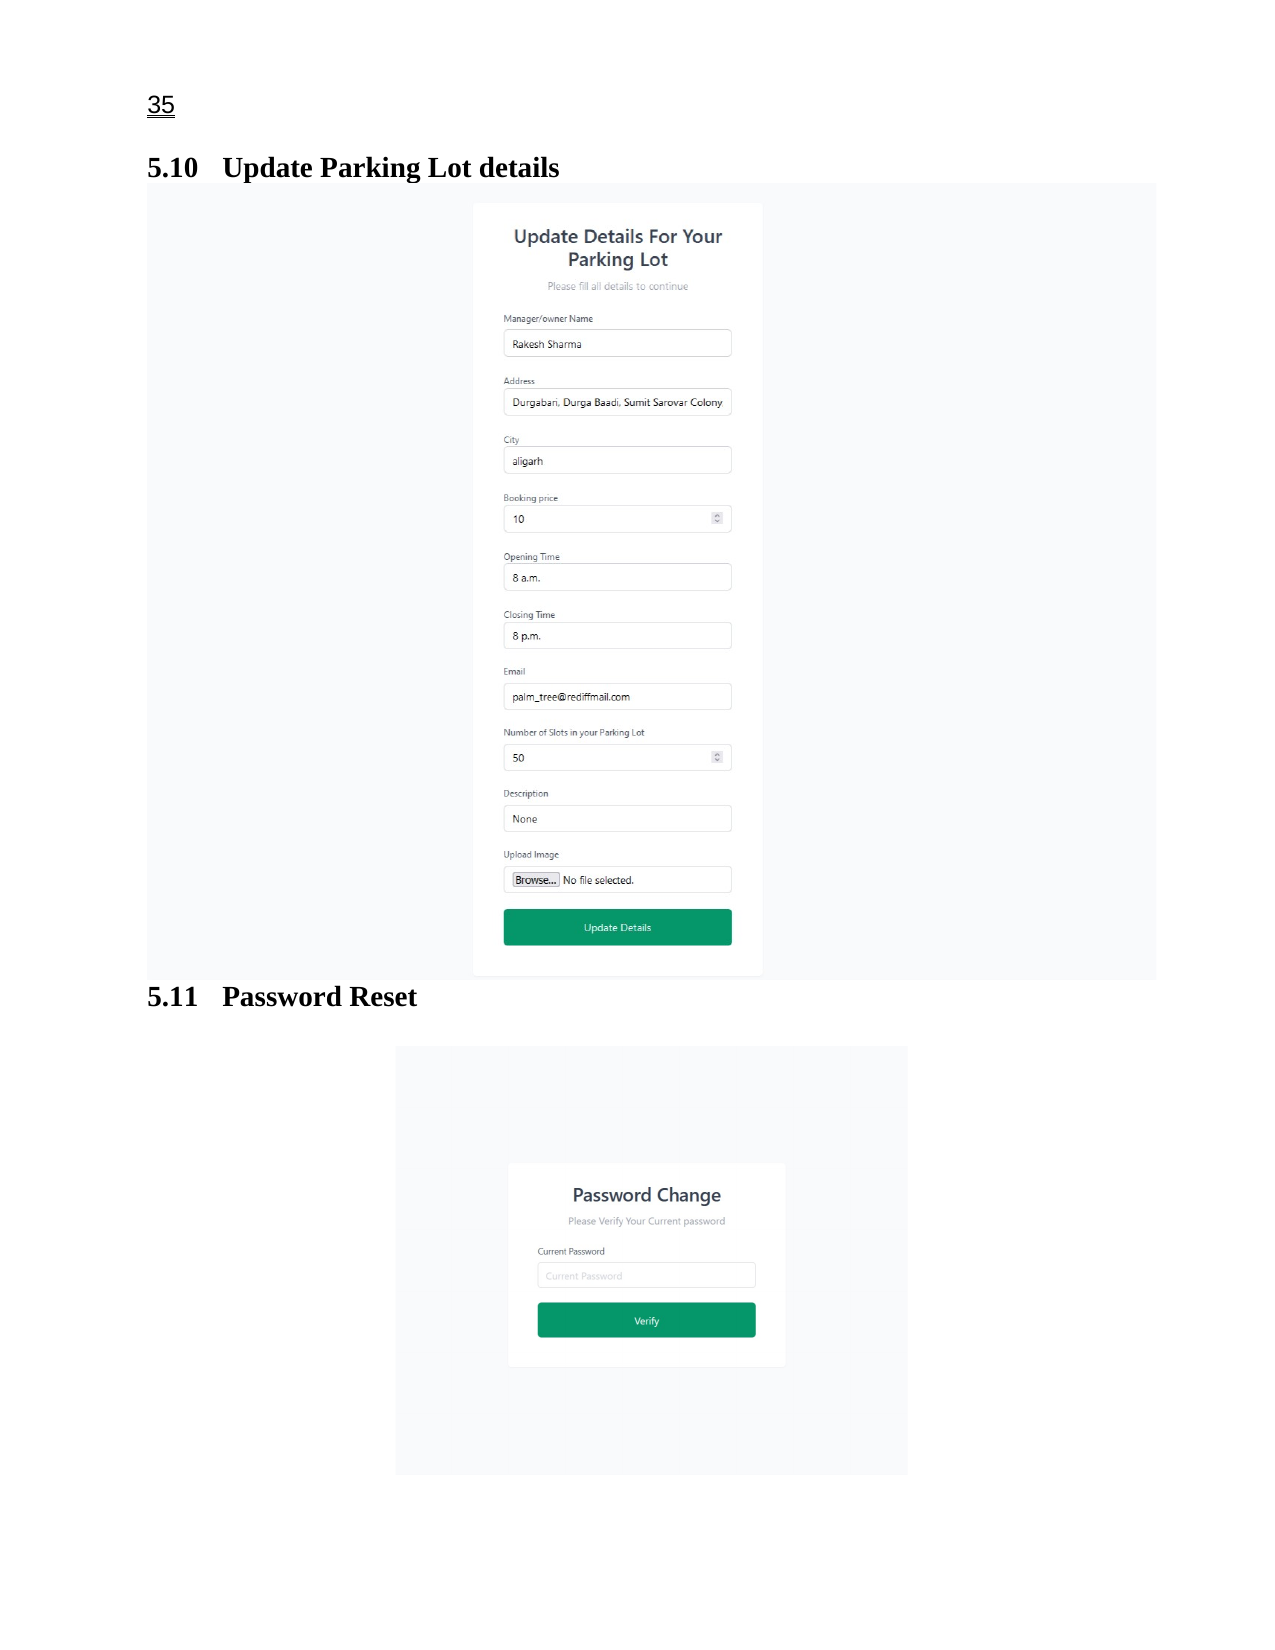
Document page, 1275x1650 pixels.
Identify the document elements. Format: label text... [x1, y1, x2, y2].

text 5.10 Update Parking Lot details [147, 150, 1156, 183]
picture [395, 1046, 908, 1475]
picture [147, 183, 1157, 980]
text 5.11 Password Reset [147, 980, 1156, 1013]
